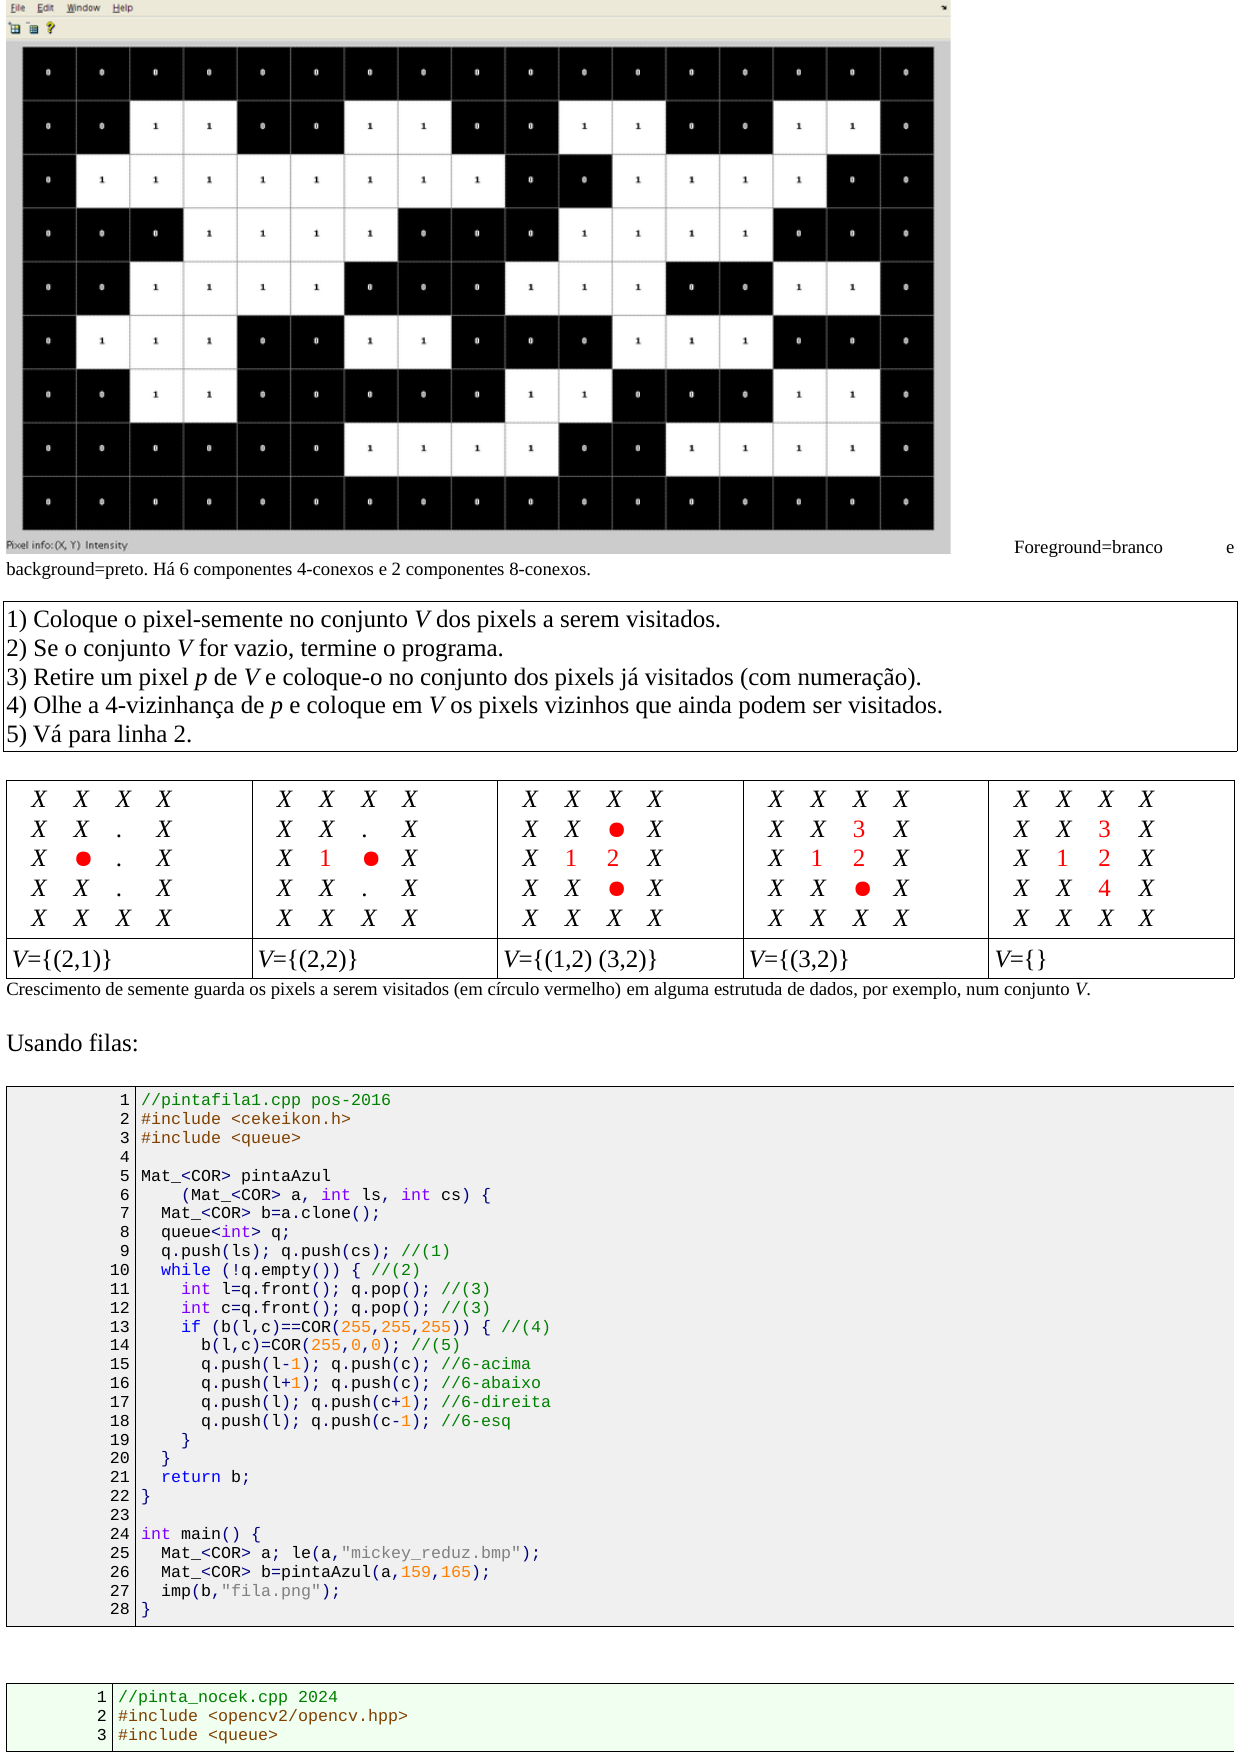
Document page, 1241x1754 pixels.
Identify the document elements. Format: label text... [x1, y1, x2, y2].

table_header [498, 781, 743, 938]
table_header [253, 781, 497, 938]
table_cell V={(1,2) (3,2)} [498, 939, 743, 978]
table_header [744, 781, 988, 938]
table_cell V={(2,2)} [253, 939, 497, 978]
table_cell V={} [989, 939, 1234, 978]
table_header //pinta_nocek.cpp 2024 #include <opencv2/opencv.hpp> #include <queue> [113, 1684, 1234, 1751]
table_header 1 2 3 [7, 1684, 112, 1751]
picture [6, 0, 951, 554]
table_cell V={(2,1)} [7, 939, 252, 978]
text 2) Se o conjunto V for vazio, termine o programa. [6, 633, 1234, 662]
text 3) Retire um pixel p de V e coloque-o no conjunto dos pixels já visitados (com numeração). [6, 662, 1234, 690]
text 4) Olhe a 4-vizinhança de p e coloque em V os pixels vizinhos que ainda podem ser visitados. [6, 690, 1234, 716]
table_header 1 2 3 4 5 6 7 8 9 10 11 12 13 14 15 16 17 18 19 20 21 22 23 24 25 26 27 28 [7, 1087, 135, 1626]
text 1) Coloque o pixel-semente no conjunto V dos pixels a serem visitados. [4, 602, 1237, 633]
text 5) Vá para linha 2. [4, 716, 1237, 751]
text Usando filas: [6, 1028, 1234, 1057]
text Crescimento de semente guarda os pixels a serem visitados (em círculo vermelho) em alguma estrutuda de dados, por exemplo, num conjunto V. [6, 979, 1234, 1000]
text Foreground=branco e background=preto. Há 6 componentes 4-conexos e 2 componentes 8-conexos. [6, 0, 1234, 579]
table_cell V={(3,2)} [744, 939, 988, 978]
table_header [989, 781, 1234, 938]
table_header //pintafila1.cpp pos-2016 #include <cekeikon.h> #include <queue> Mat_<COR> pintaAzul (Mat_<COR> a, int ls, int cs) { Mat_<COR> b=a.clone(); queue<int> q; q.push(ls); q.push(cs); //(1) while (!q.empty()) { //(2) int l=q.front(); q.pop(); //(3) int c=q.front(); q.pop(); //(3) if (b(l,c)==COR(255,255,255)) { //(4) b(l,c)=COR(255,0,0); //(5) q.push(l-1); q.push(c); //6-acima q.push(l+1); q.push(c); //6-abaixo q.push(l); q.push(c+1); //6-direita q.push(l); q.push(c-1); //6-esq } } return b; } int main() { Mat_<COR> a; le(a,"mickey_reduz.bmp"); Mat_<COR> b=pintaAzul(a,159,165); imp(b,"fila.png"); } [136, 1087, 1234, 1626]
table_header [7, 781, 252, 938]
